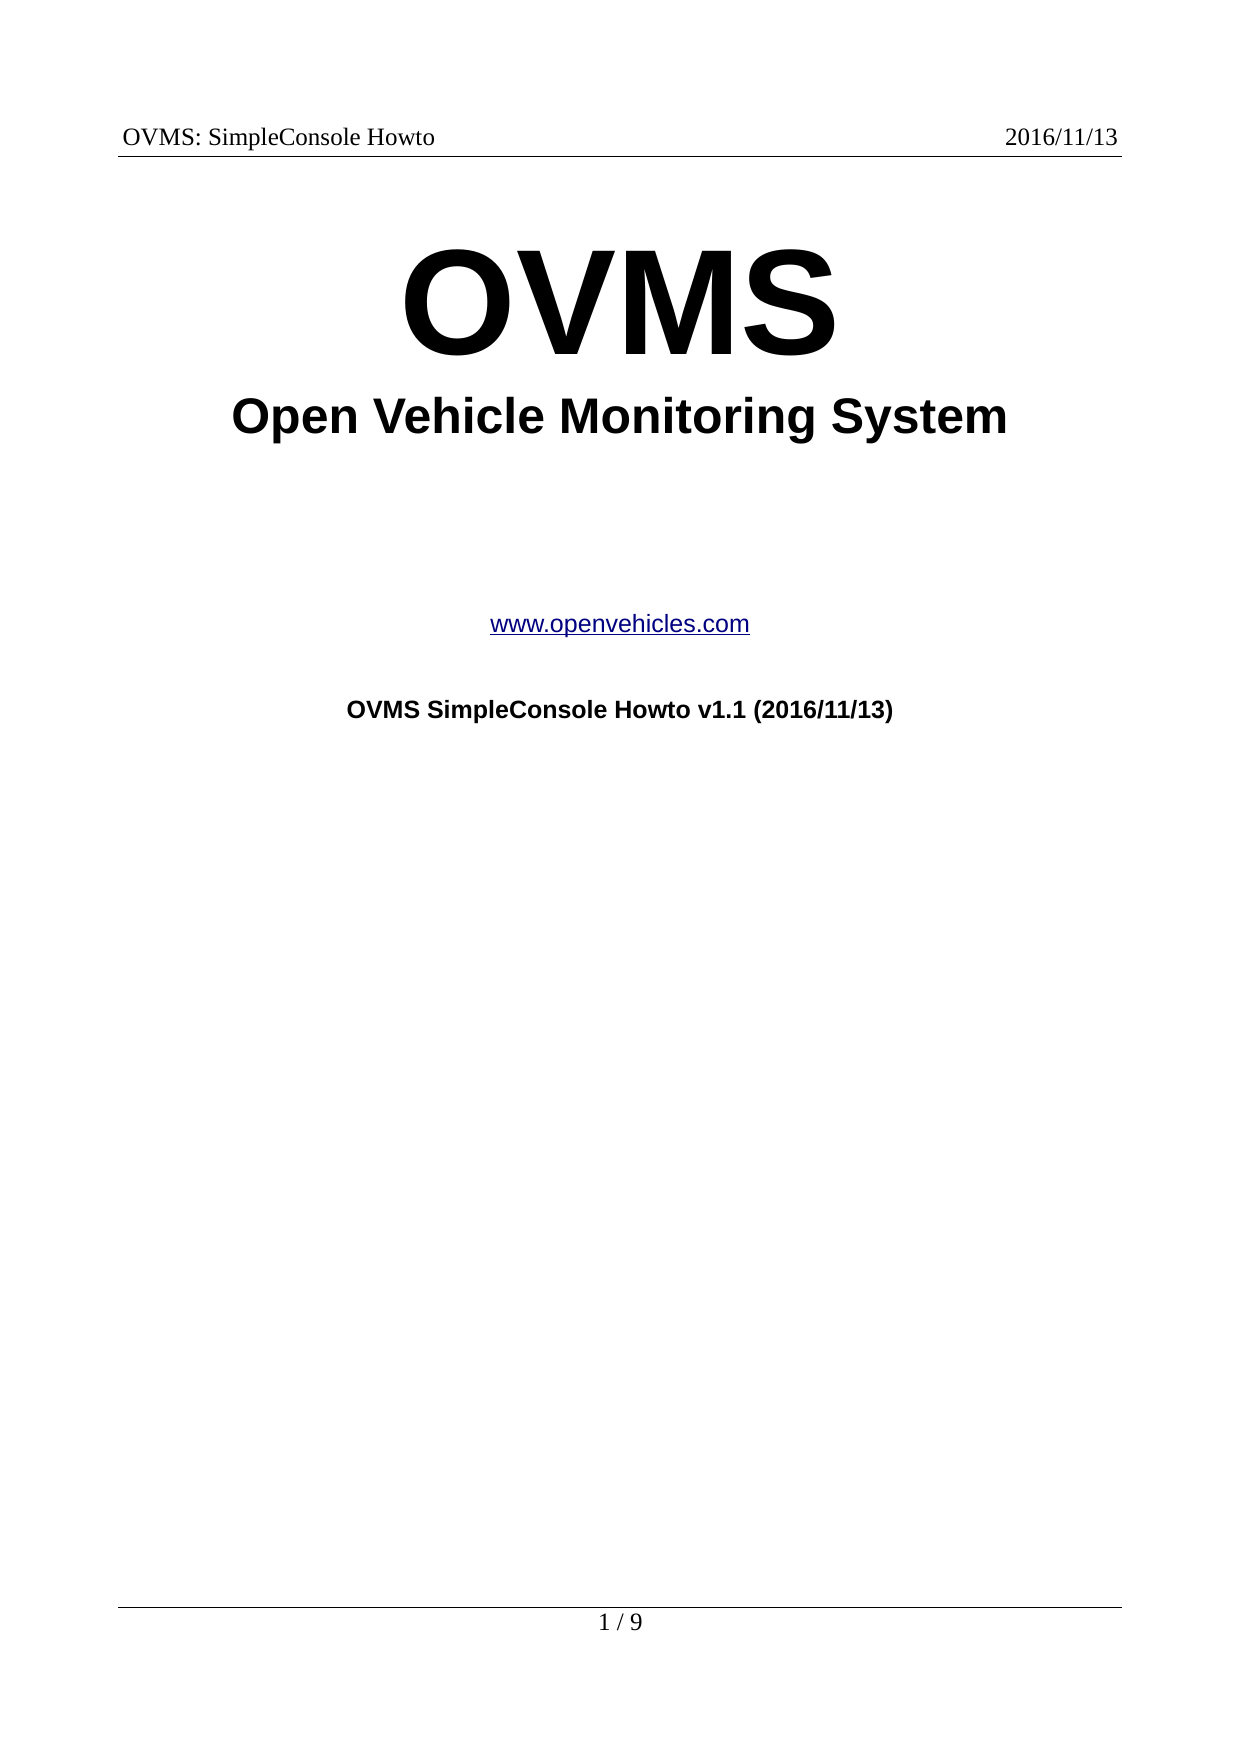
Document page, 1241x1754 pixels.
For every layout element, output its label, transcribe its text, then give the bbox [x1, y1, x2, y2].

text OVMS [118, 214, 1122, 386]
text OVMS SimpleConsole Howto v1.1 (2016/11/13) [118, 695, 1122, 724]
text www.openvehicles.com [118, 609, 1122, 638]
text Open Vehicle Monitoring System [118, 386, 1122, 444]
